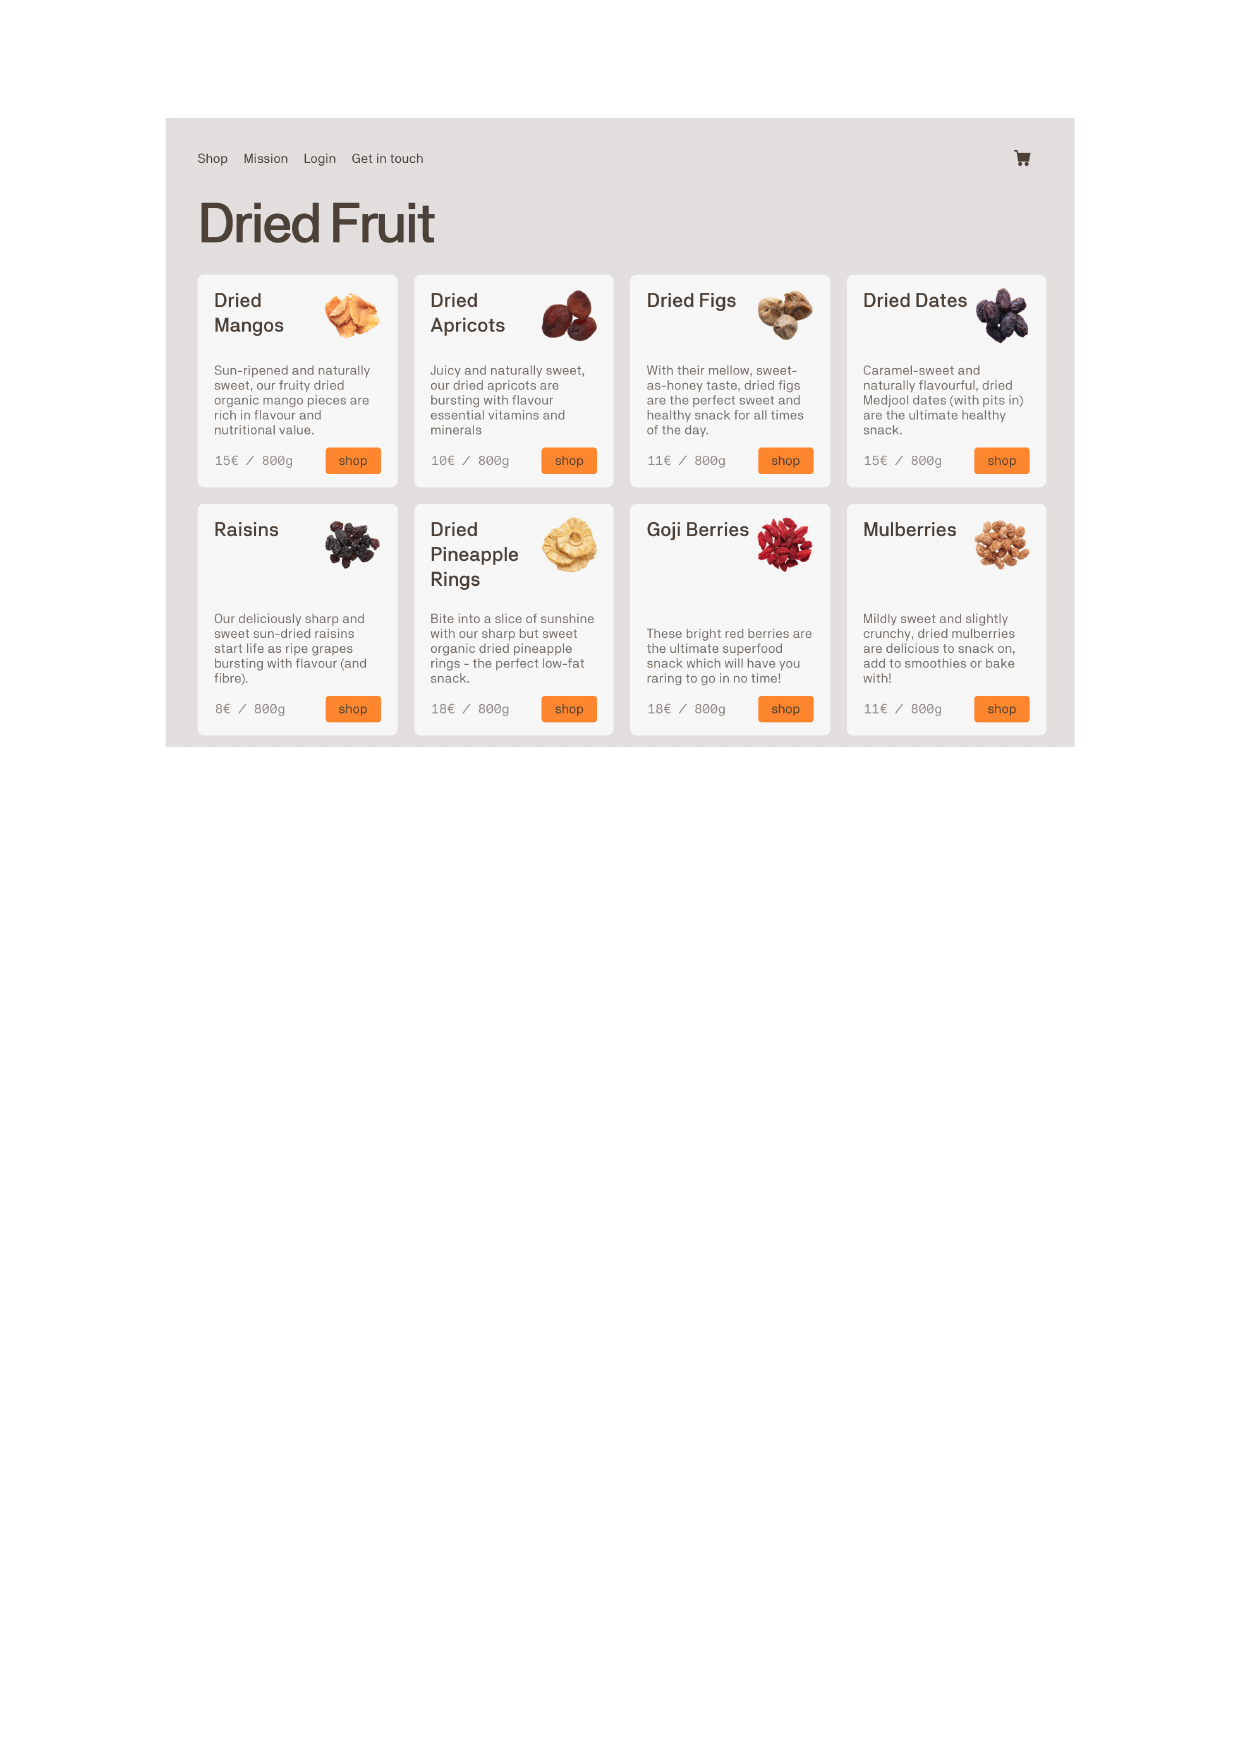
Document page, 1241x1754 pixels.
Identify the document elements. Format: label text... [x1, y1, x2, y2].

text As monoespaçadas (monospace) possuem todos os seus caracteres com a mesma largura, permitindo que linhas de texto se alinhem perfeitamente uma abaixo da outra. [118, 964, 1122, 1039]
text Digital, objetivo e técnico. [118, 1115, 1122, 1153]
text Uso [118, 1191, 1122, 1228]
text Estilo [118, 1077, 1122, 1115]
picture [165, 118, 1075, 747]
text C) Monoespaçadas [118, 888, 1122, 926]
text https://www.moy.is/ [118, 775, 1122, 812]
text Dados, tabelas e código. [118, 1228, 1122, 1266]
